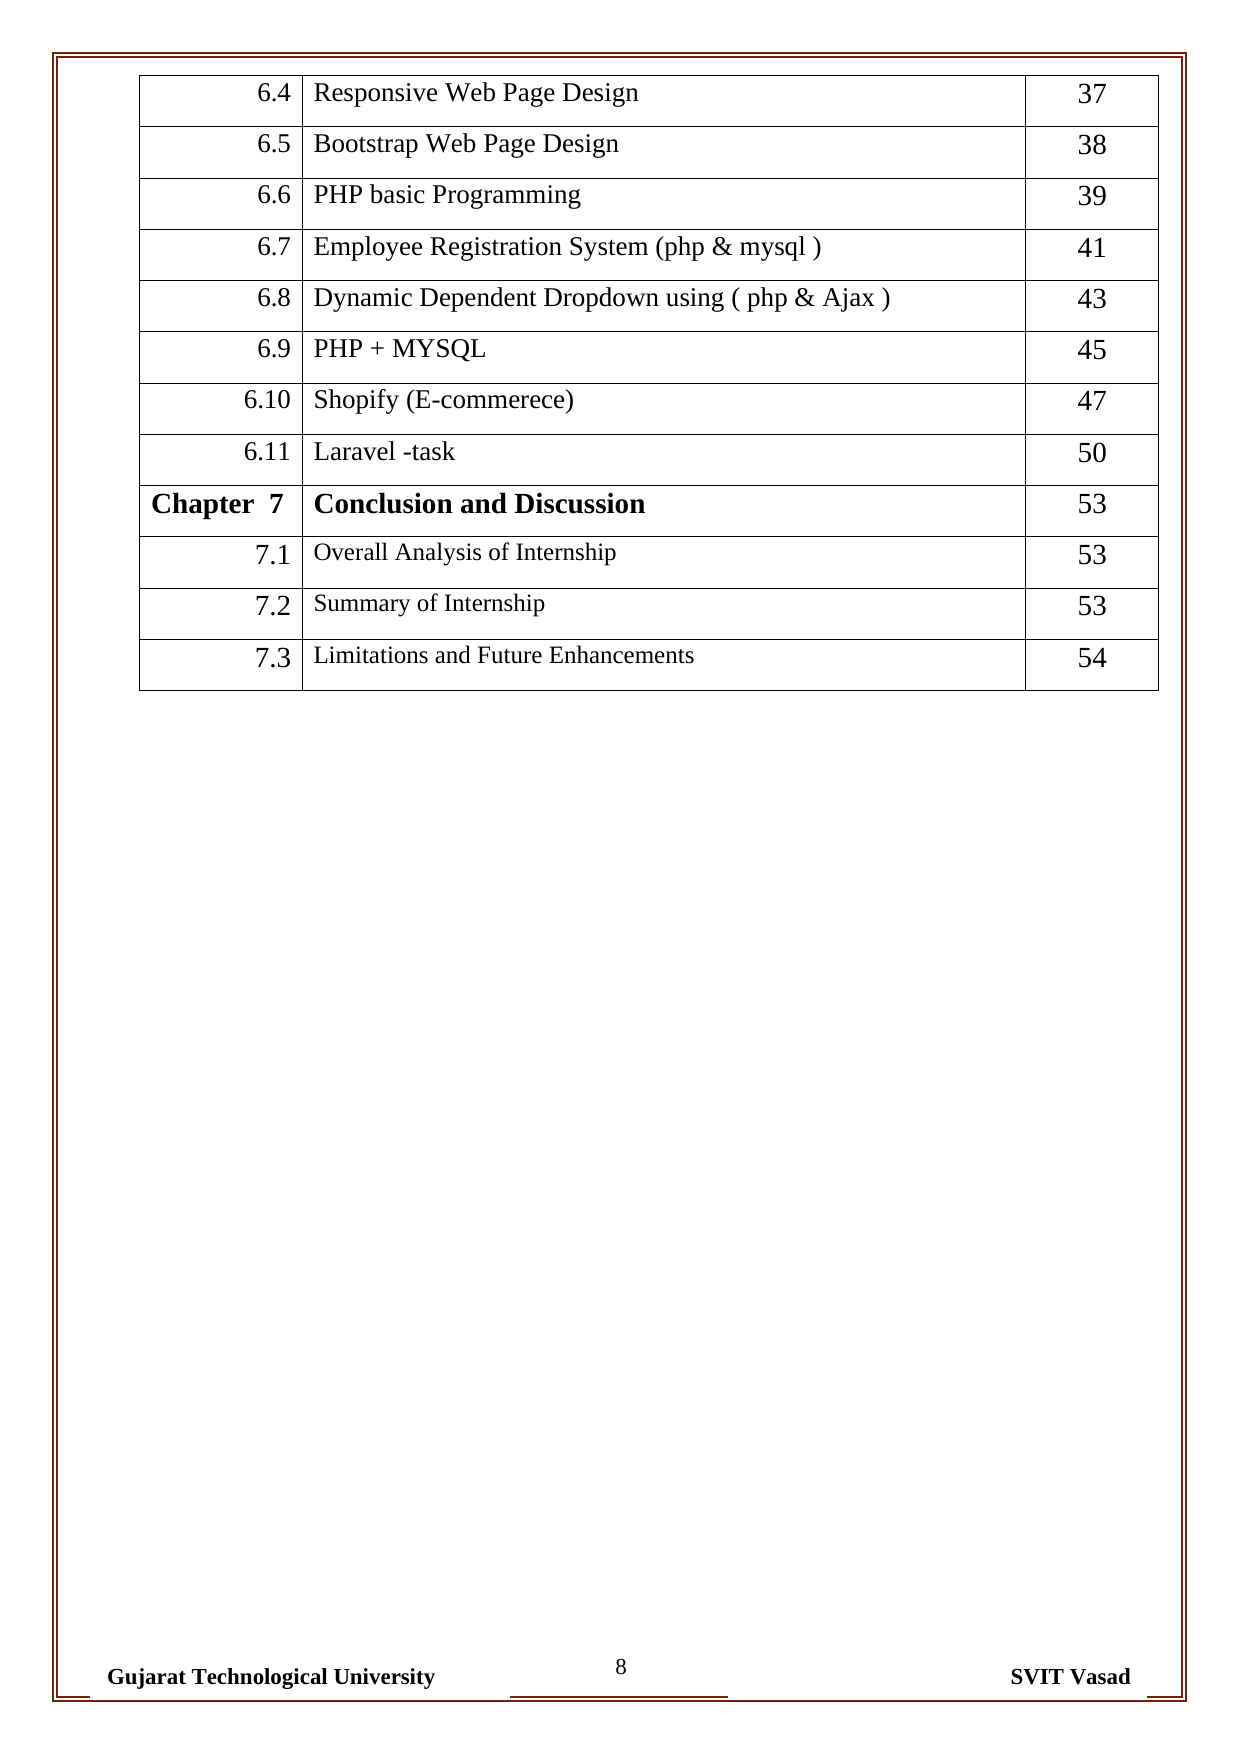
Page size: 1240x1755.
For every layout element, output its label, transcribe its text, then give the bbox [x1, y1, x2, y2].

table_cell 6.9 [140, 332, 302, 382]
table_cell Dynamic Dependent Dropdown using ( php & Ajax ) [303, 281, 1025, 331]
table_cell 47 [1026, 384, 1158, 434]
table_cell 53 [1026, 537, 1158, 587]
table_cell Chapter 7 [140, 486, 302, 536]
table_cell 41 [1026, 230, 1158, 280]
table_cell 50 [1026, 435, 1158, 485]
table_cell 6.6 [140, 179, 302, 229]
table_cell PHP basic Programming [303, 179, 1025, 229]
table_cell Overall Analysis of Internship [303, 537, 1025, 587]
table_cell 53 [1026, 589, 1158, 639]
table_cell PHP + MYSQL [303, 332, 1025, 382]
table_cell 7.3 [140, 640, 302, 690]
table_cell 37 [1026, 76, 1158, 126]
table_cell Laravel -task [303, 435, 1025, 485]
table_cell 39 [1026, 179, 1158, 229]
table_cell 54 [1026, 640, 1158, 690]
table_cell 43 [1026, 281, 1158, 331]
table_cell Bootstrap Web Page Design [303, 127, 1025, 177]
table_cell Summary of Internship [303, 589, 1025, 639]
table_cell 6.7 [140, 230, 302, 280]
table_cell Conclusion and Discussion [303, 486, 1025, 536]
table_cell Shopify (E-commerece) [303, 384, 1025, 434]
table_cell Employee Registration System (php & mysql ) [303, 230, 1025, 280]
table_cell 53 [1026, 486, 1158, 536]
table_cell 6.8 [140, 281, 302, 331]
table_cell 7.1 [140, 537, 302, 587]
table_cell Limitations and Future Enhancements [303, 640, 1025, 690]
table_cell Responsive Web Page Design [303, 76, 1025, 126]
table_cell 38 [1026, 127, 1158, 177]
table_cell 45 [1026, 332, 1158, 382]
table_cell 7.2 [140, 589, 302, 639]
table_cell 6.4 [140, 76, 302, 126]
table_cell 6.11 [140, 435, 302, 485]
table_cell 6.10 [140, 384, 302, 434]
table_cell 6.5 [140, 127, 302, 177]
